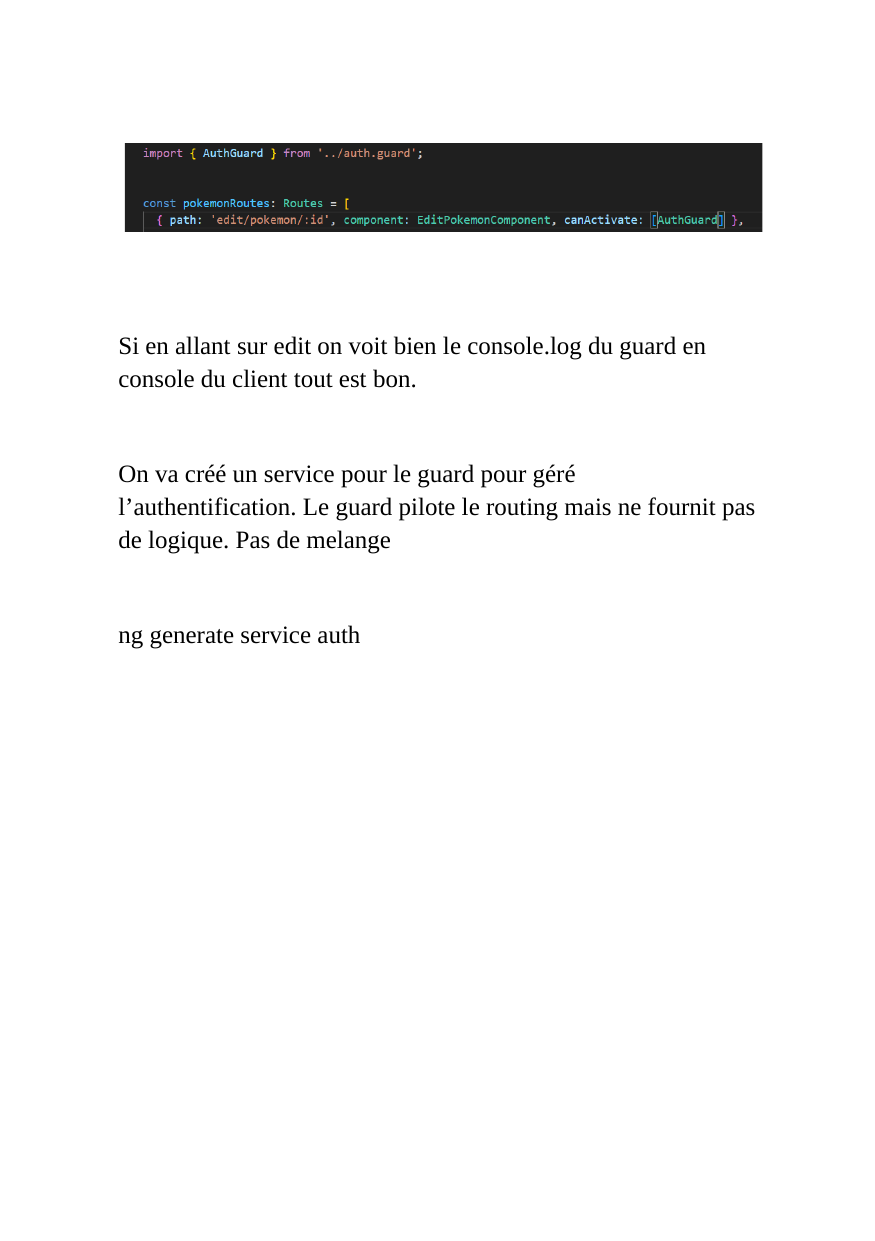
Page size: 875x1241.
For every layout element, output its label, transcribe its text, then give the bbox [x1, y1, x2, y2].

text Si en allant sur edit on voit bien le console.log du guard en console du client tout est bon. [118, 331, 756, 393]
picture [124, 143, 763, 232]
text ng generate service auth [118, 620, 756, 649]
text On va créé un service pour le guard pour géré l’authentification. Le guard pilote le routing mais ne fournit pas de logique. Pas de melange [118, 459, 756, 554]
